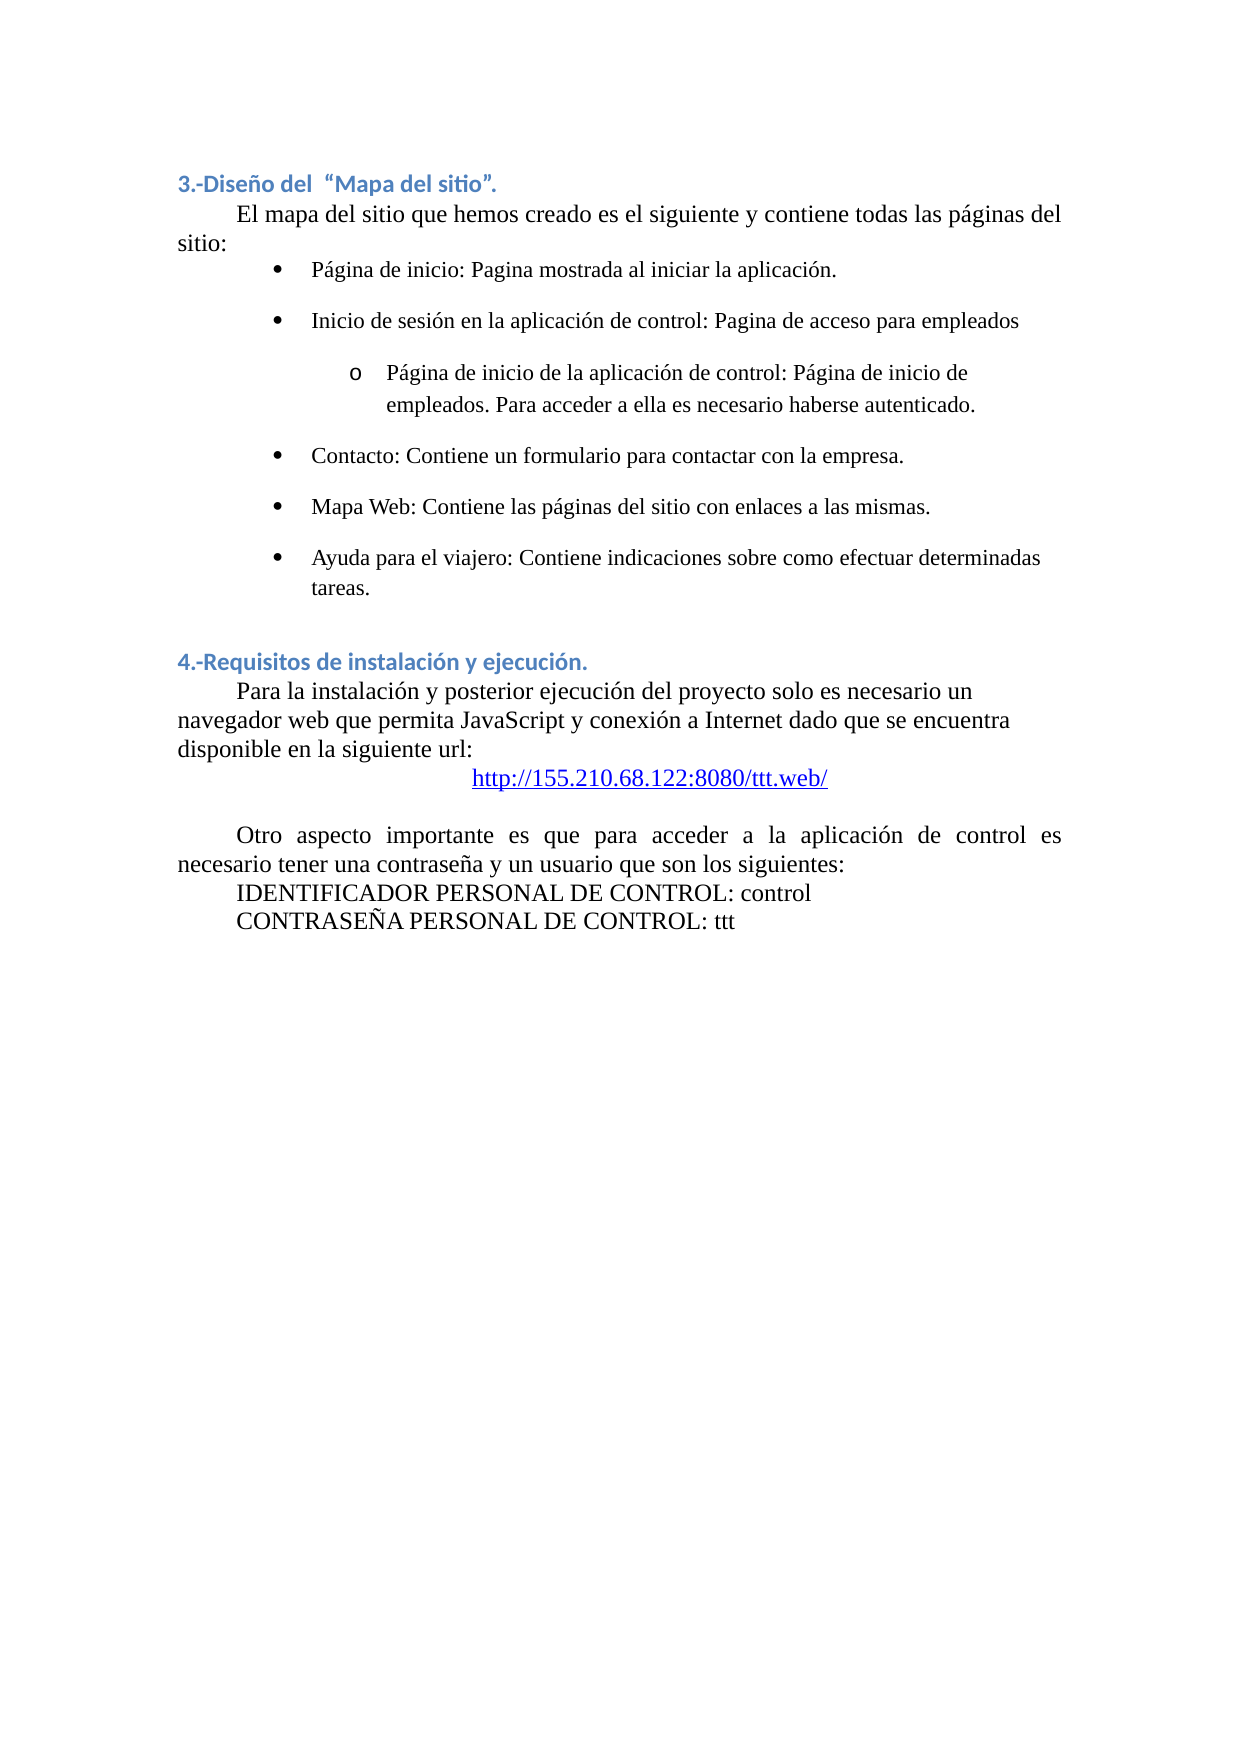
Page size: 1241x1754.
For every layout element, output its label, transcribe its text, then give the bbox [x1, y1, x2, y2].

list Página de inicio de la aplicación de control: Página de inicio de empleados. Para acceder a ella es necesario haberse autenticado. [349, 358, 1063, 417]
text CONTRASEÑA PERSONAL DE CONTROL: ttt [177, 906, 1063, 935]
text Otro aspecto importante es que para acceder a la aplicación de control es necesario tener una contraseña y un usuario que son los siguientes: [177, 820, 1063, 878]
subtitle 4.-Requisitos de instalación y ejecución. [177, 646, 1063, 676]
text El mapa del sitio que hemos creado es el siguiente y contiene todas las páginas del sitio: [177, 199, 1063, 256]
text IDENTIFICADOR PERSONAL DE CONTROL: control [177, 878, 1063, 906]
list Contacto: Contiene un formulario para contactar con la empresa. [274, 442, 1063, 468]
text http://155.210.68.122:8080/ttt.web/ [177, 763, 1063, 791]
subtitle 3.-Diseño del “Mapa del sitio”. [177, 168, 1063, 199]
list Página de inicio: Pagina mostrada al iniciar la aplicación. [274, 256, 1063, 283]
text Para la instalación y posterior ejecución del proyecto solo es necesario un navegador web que permita JavaScript y conexión a Internet dado que se encuentra disponible en la siguiente url: [177, 676, 1063, 763]
list Ayuda para el viajero: Contiene indicaciones sobre como efectuar determinadas tareas. [274, 544, 1063, 600]
list Inicio de sesión en la aplicación de control: Pagina de acceso para empleados [274, 307, 1063, 334]
list Mapa Web: Contiene las páginas del sitio con enlaces a las mismas. [274, 493, 1063, 519]
